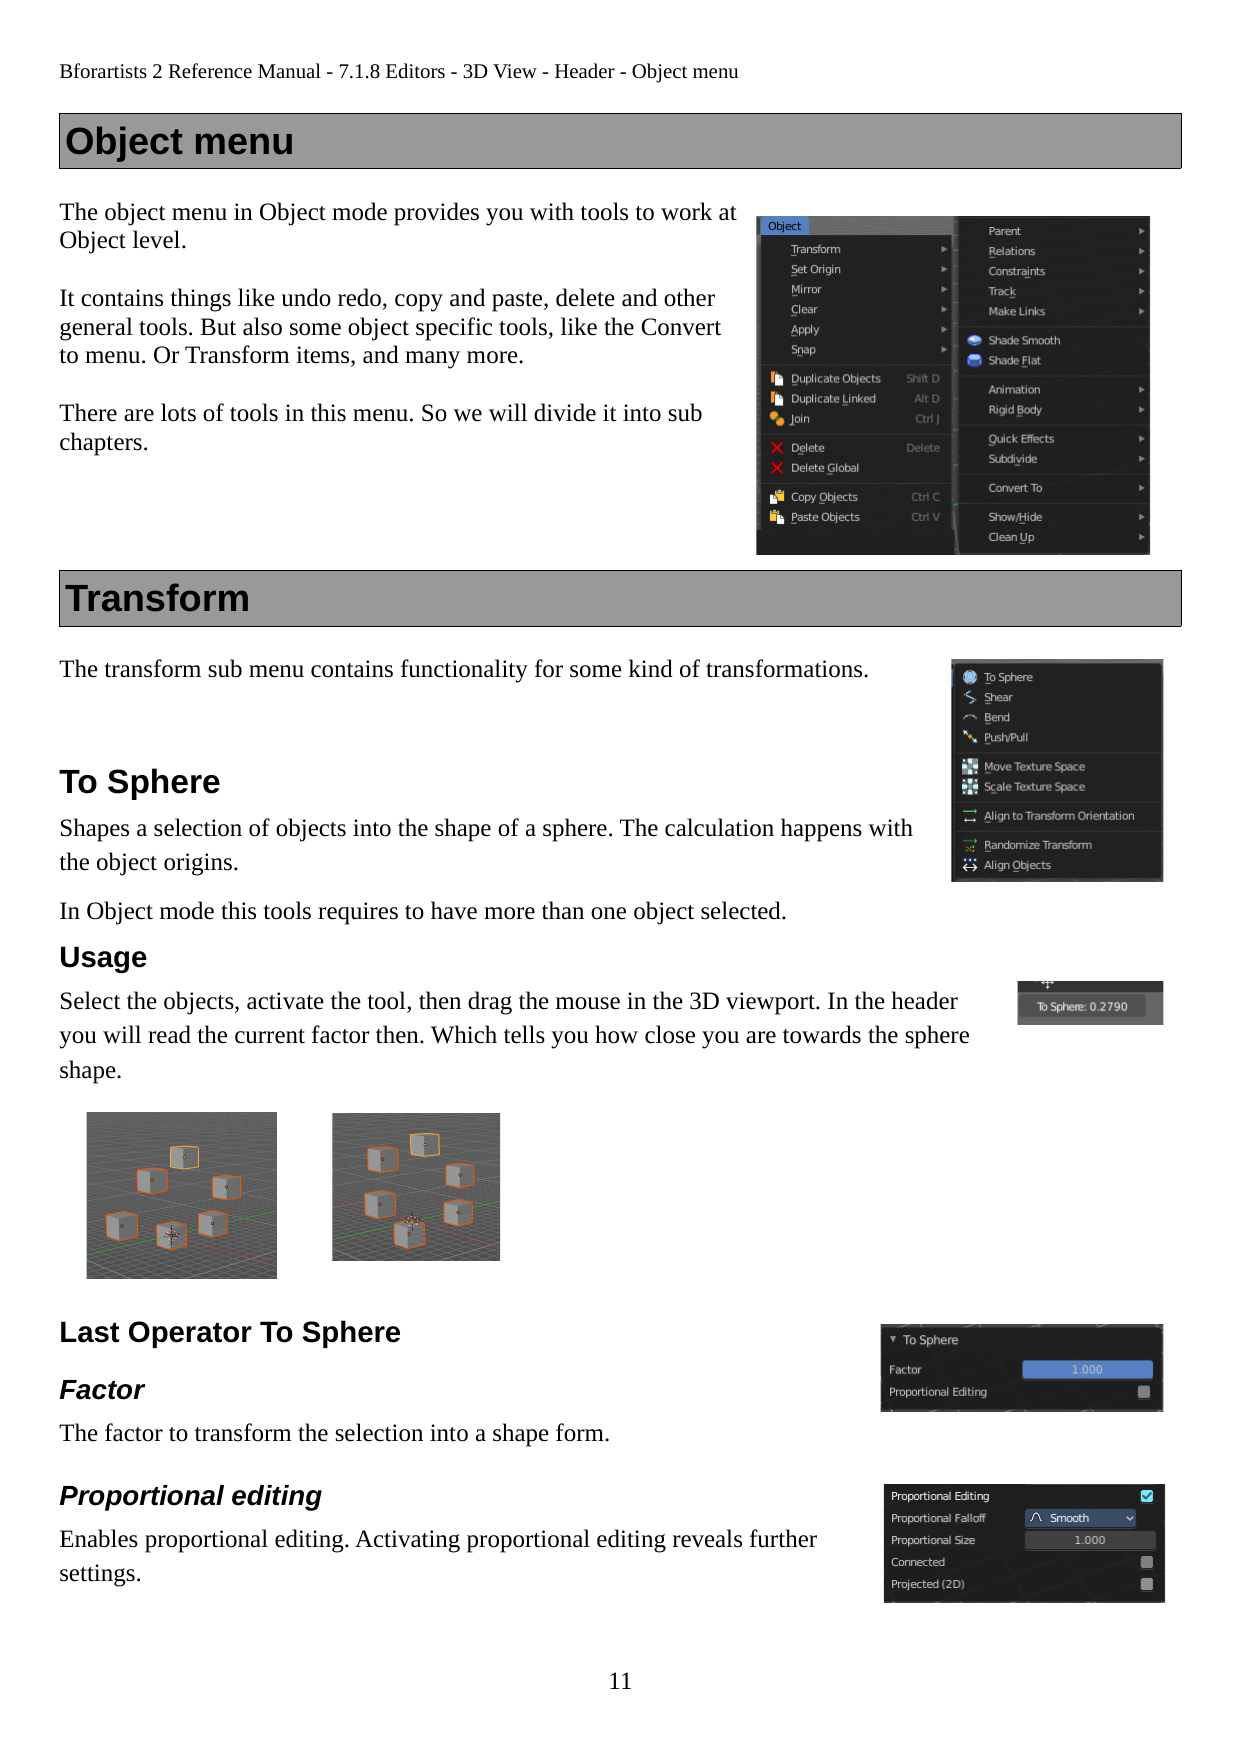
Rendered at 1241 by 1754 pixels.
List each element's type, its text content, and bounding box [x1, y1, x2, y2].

text The object menu in Object mode provides you with tools to work at Object level. [59, 197, 1181, 254]
subtitle [1164, 762, 1181, 800]
picture [756, 216, 1151, 555]
picture [1017, 981, 1164, 1025]
text Enables proportional editing. Activating proportional editing reveals further settings. [59, 1524, 883, 1587]
text Shapes a selection of objects into the shape of a sphere. The calculation happens with the object origins. [59, 813, 951, 876]
subtitle Factor [59, 1373, 880, 1405]
picture [86, 1112, 277, 1279]
subtitle [1164, 1373, 1181, 1405]
picture [880, 1324, 1164, 1412]
text In Object mode this tools requires to have more than one object selected. [59, 896, 1181, 925]
text The factor to transform the selection into a shape form. [59, 1418, 1181, 1447]
subtitle Usage [59, 939, 1181, 973]
text Select the objects, activate the tool, then drag the mouse in the 3D viewport. In the header you will read the current factor then. Which tells you how close you are towards the sphere shape. [59, 986, 1181, 1083]
subtitle Proportional editing [59, 1479, 1181, 1511]
subtitle Last Operator To Sphere [59, 1315, 1181, 1348]
table_header Object menu [60, 114, 1181, 168]
text It contains things like undo redo, copy and paste, delete and other general tools. But also some object specific tools, like the Convert to menu. Or Transform items, and many more. [59, 283, 756, 369]
text [1151, 398, 1181, 455]
text The transform sub menu contains functionality for some kind of transformations. [59, 654, 1181, 683]
picture [883, 1484, 1166, 1603]
subtitle To Sphere [59, 762, 951, 800]
table_header Transform [60, 571, 1181, 626]
picture [332, 1113, 501, 1261]
picture [951, 659, 1164, 882]
text There are lots of tools in this menu. So we will divide it into sub chapters. [59, 398, 756, 455]
